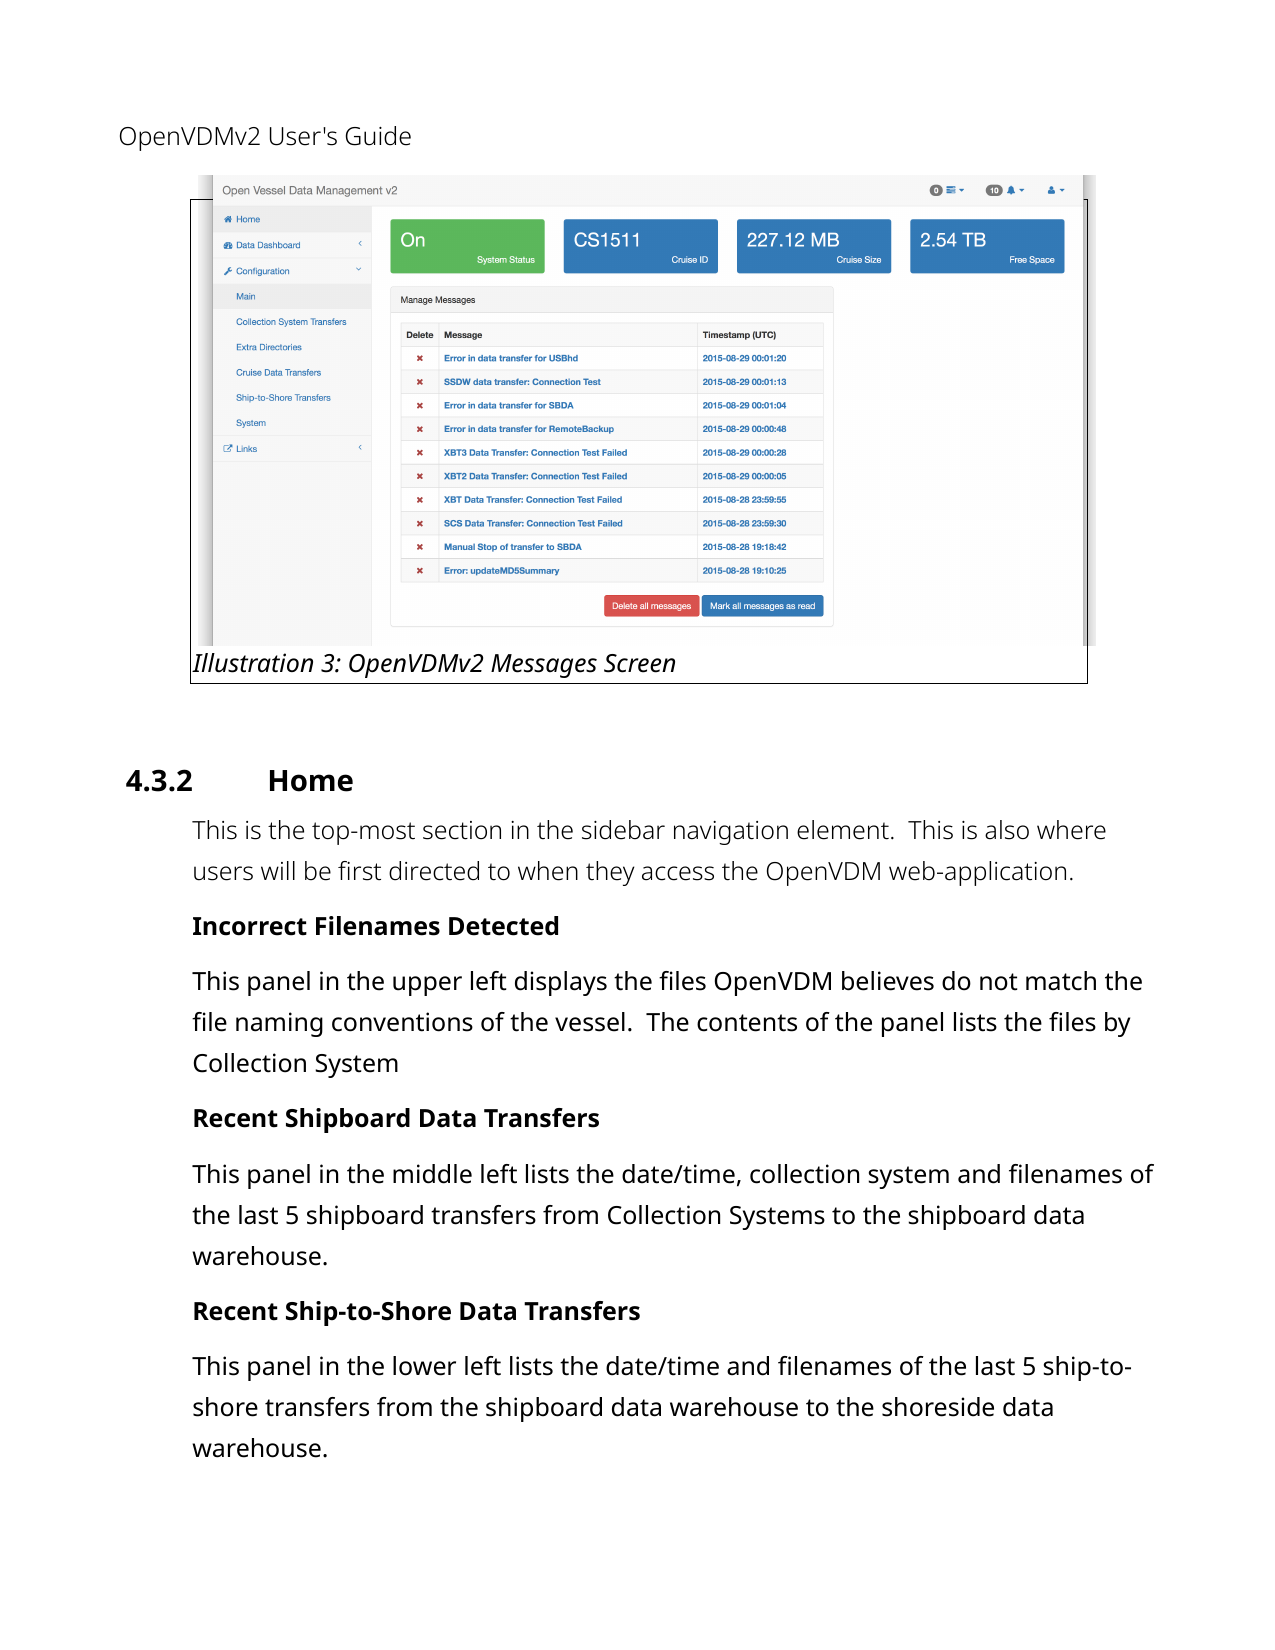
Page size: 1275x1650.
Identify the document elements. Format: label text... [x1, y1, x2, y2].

text Recent Ship-to-Shore Data Transfers [192, 1293, 1157, 1328]
text This panel in the lower left lists the date/time and filenames of the last 5 ship-to-shore transfers from the shipboard data warehouse to the shoreside data warehouse. [192, 1349, 1157, 1465]
text Incorrect Filenames Detected [192, 908, 1157, 943]
text This panel in the upper left displays the files OpenVDM believes do not match the file naming conventions of the vessel. The contents of the panel lists the files by Collection System [192, 964, 1157, 1080]
subtitle Home [118, 760, 1157, 800]
text This is the top-most section in the sidebar navigation element. This is also where users will be first directed to when they access the OpenVDM web-application. [192, 812, 1157, 887]
text Illustration 3: OpenVDMv2 Messages Screen [193, 215, 1084, 680]
picture [198, 175, 1096, 646]
text This panel in the middle left lists the date/time, collection system and filenames of the last 5 shipboard transfers from Collection Systems to the shipboard data warehouse. [192, 1156, 1157, 1272]
text Recent Shipboard Data Transfers [192, 1101, 1157, 1135]
